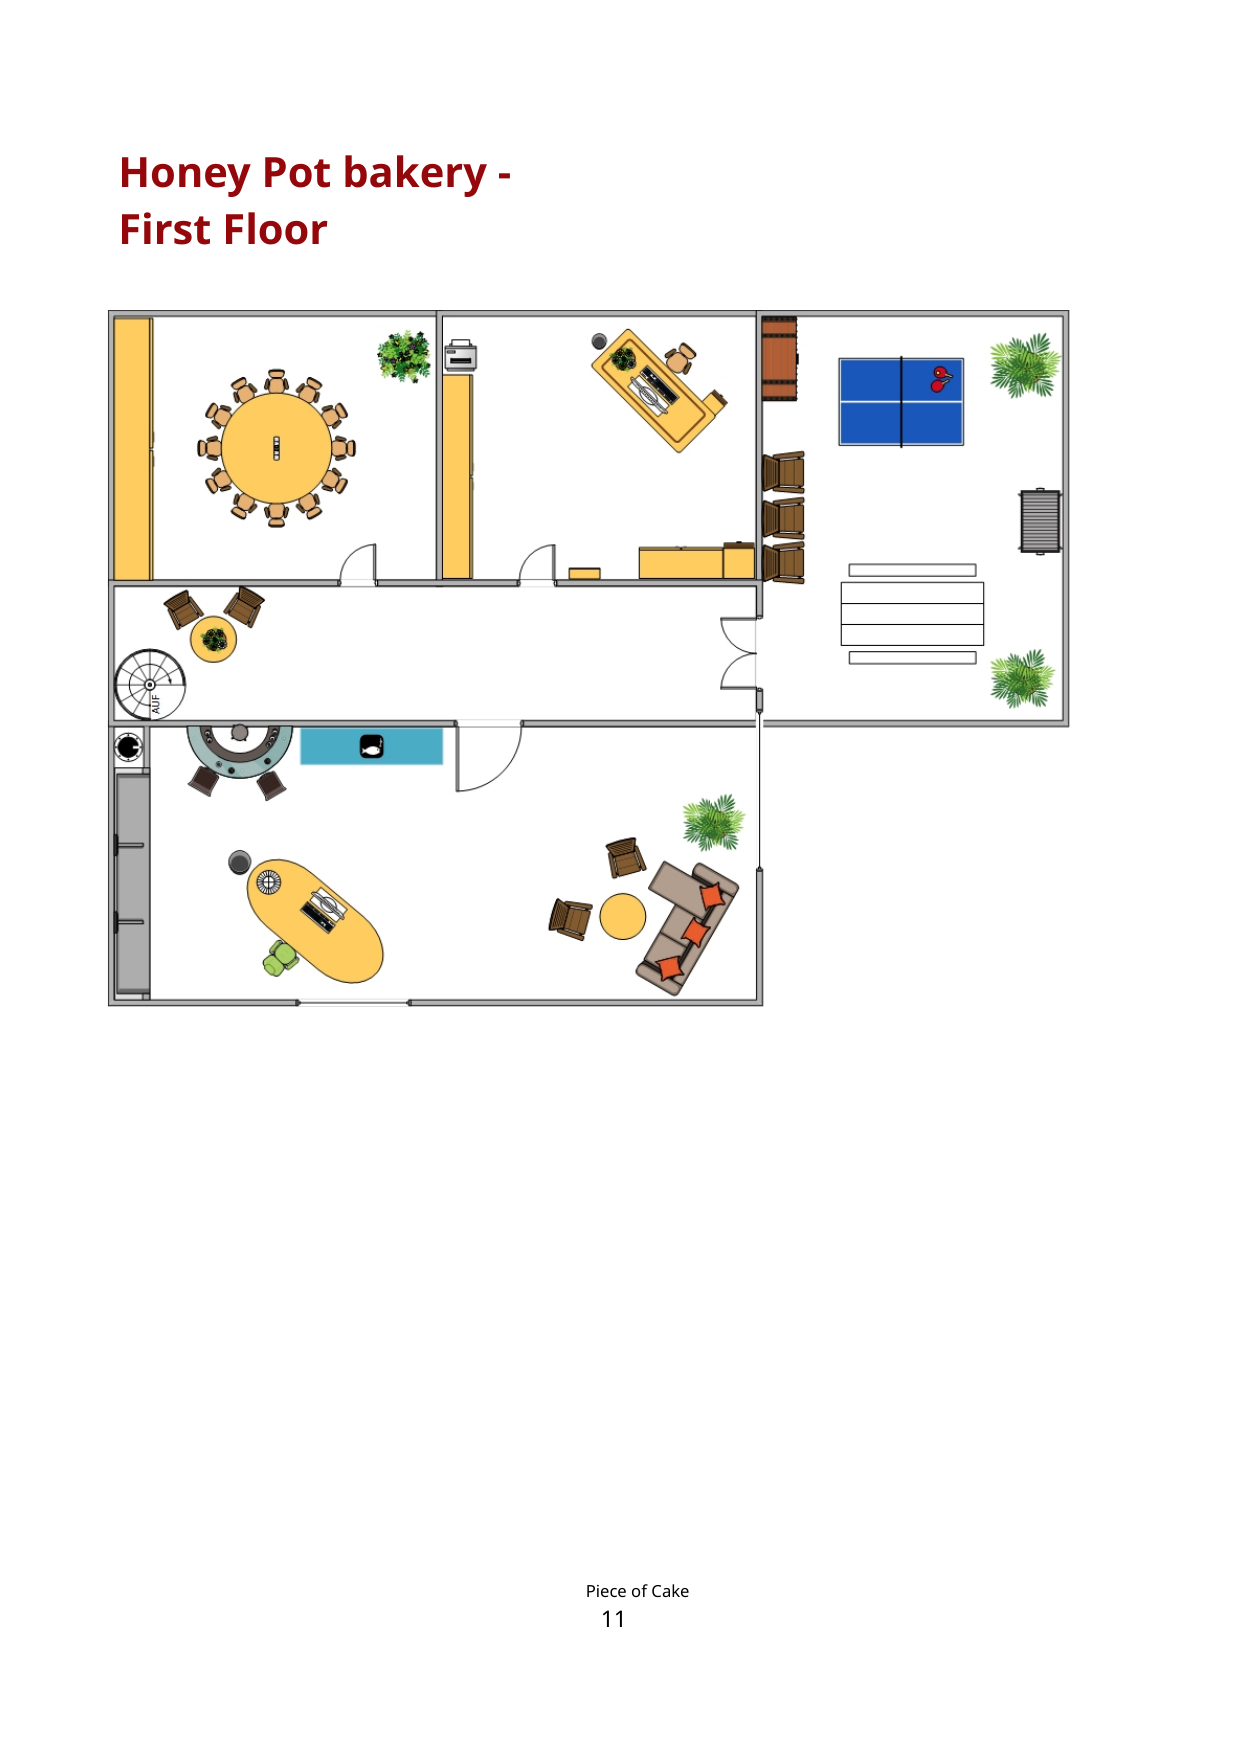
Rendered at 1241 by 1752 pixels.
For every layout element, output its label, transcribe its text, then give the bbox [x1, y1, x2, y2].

subtitle Honey Pot bakery - First Floor [118, 143, 605, 257]
picture [107, 310, 1070, 1007]
